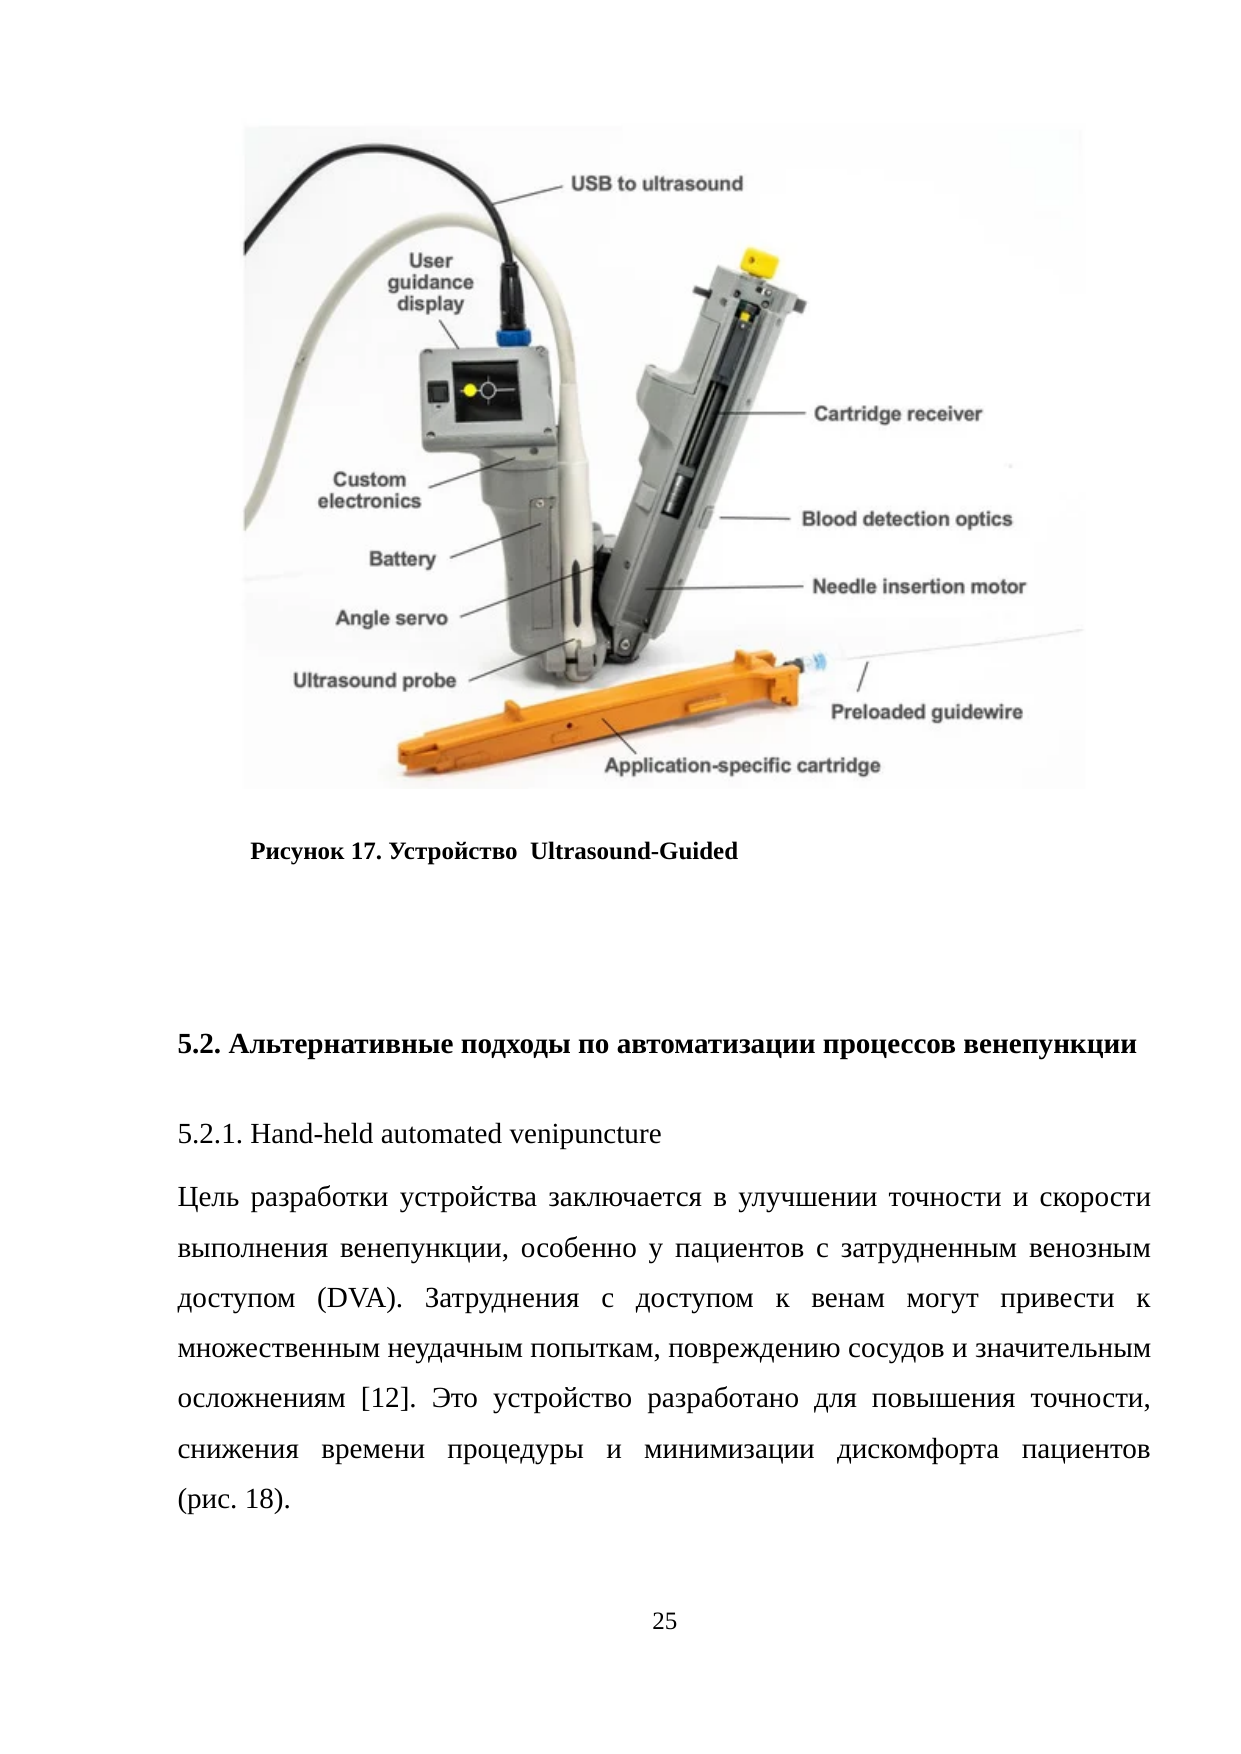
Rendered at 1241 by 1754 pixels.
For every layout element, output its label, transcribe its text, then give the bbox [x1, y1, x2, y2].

text Цель разработки устройства заключается в улучшении точности и скорости выполнения венепункции, особенно у пациентов с затрудненным венозным доступом (DVA). Затруднения с доступом к венам могут привести к множественным неудачным попыткам, повреждению сосудов и значительным осложнениям [12]. Это устройство разработано для повышения точности, снижения времени процедуры и минимизации дискомфорта пациентов (рис. 18). [177, 1179, 1152, 1515]
picture [234, 118, 1094, 789]
text Рисунок 17. Устройство Ultrasound-Guided [177, 832, 1152, 866]
text 5.2. Альтернативные подходы по автоматизации процессов венепункции [177, 1027, 1152, 1060]
subtitle 5.2.1. Hand-held automated venipuncture [177, 1117, 1152, 1150]
